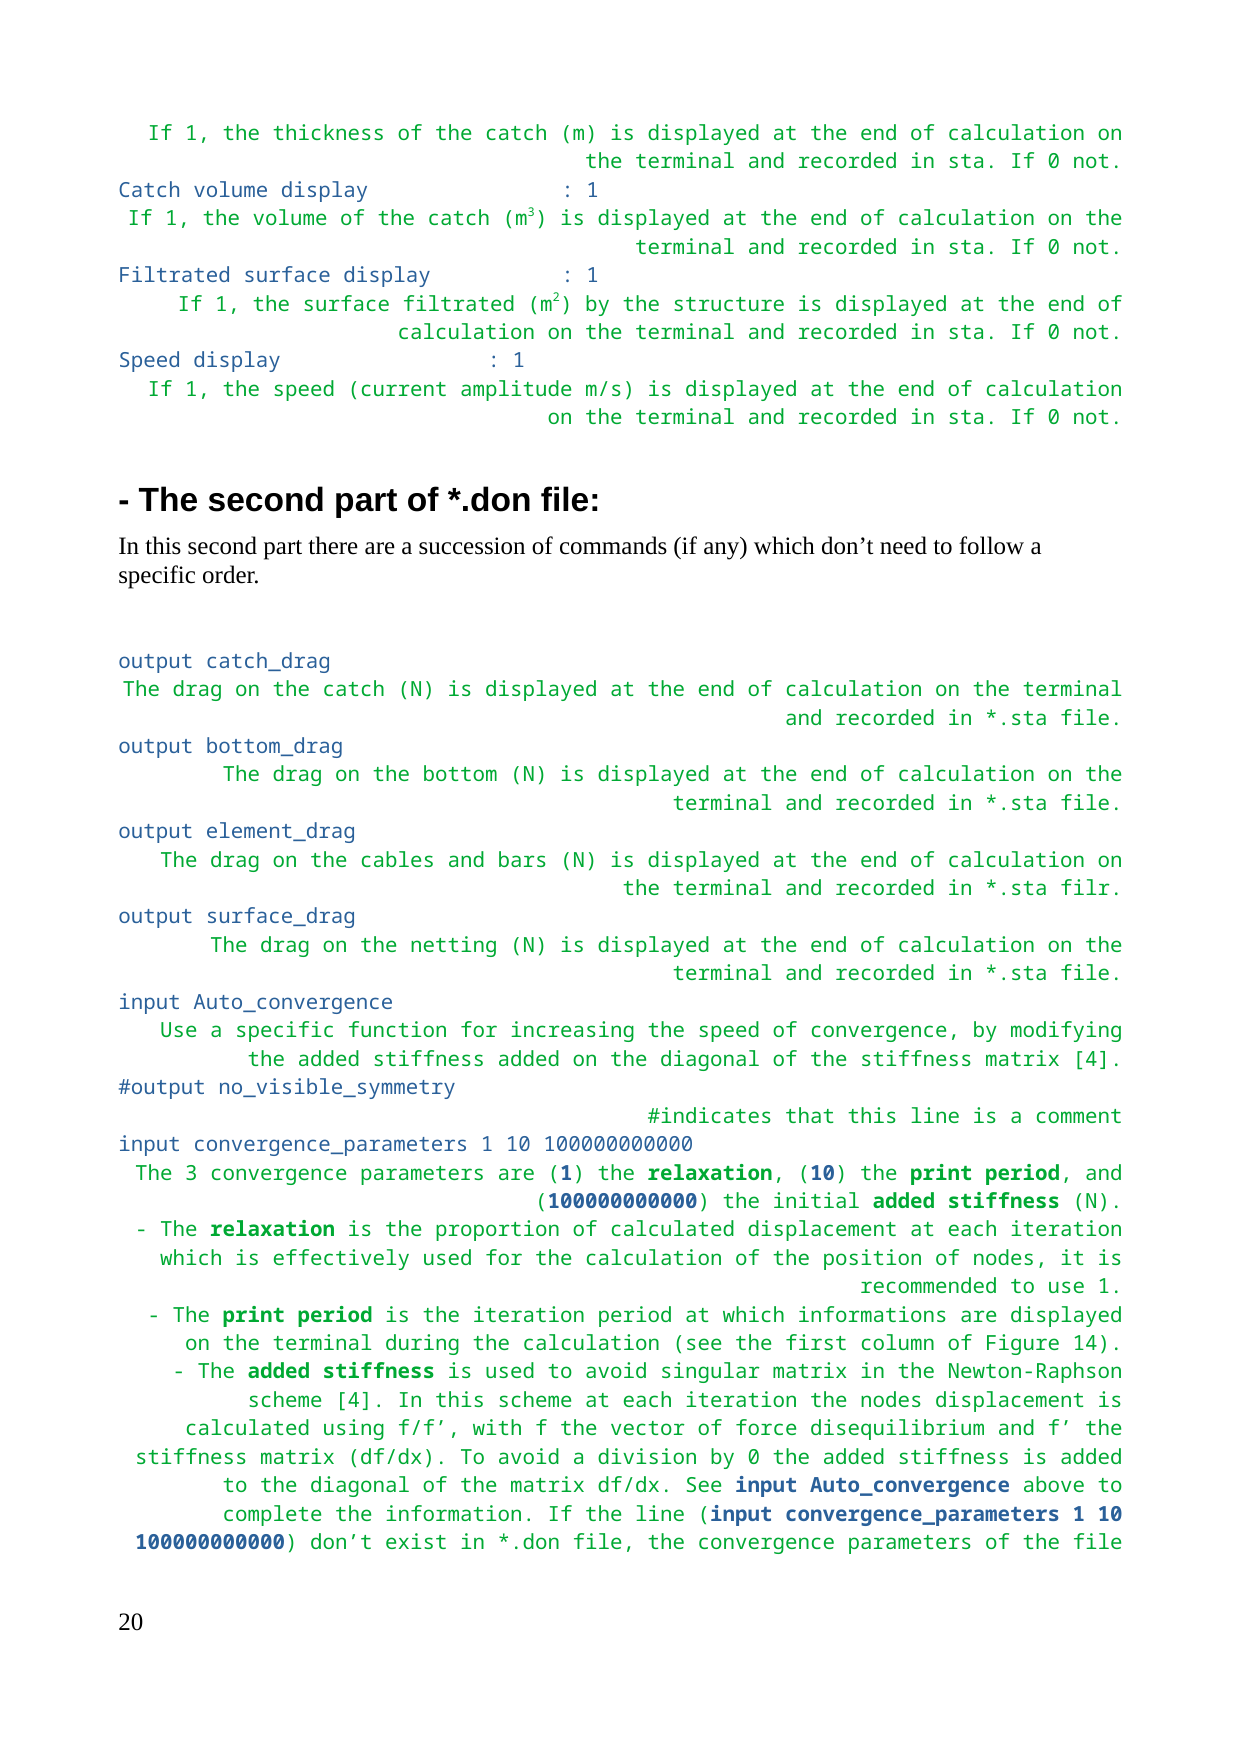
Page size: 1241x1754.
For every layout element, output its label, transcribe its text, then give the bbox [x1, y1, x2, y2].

text Catch volume display : 1 [118, 175, 1122, 203]
text - The relaxation is the proportion of calculated displacement at each iteration which is effectively used for the calculation of the position of nodes, it is recommended to use 1. [118, 1214, 1122, 1300]
text The drag on the bottom (N) is displayed at the end of calculation on the terminal and recorded in *.sta file. [118, 759, 1122, 816]
text input convergence_parameters 1 10 100000000000 [118, 1129, 1122, 1158]
text The drag on the netting (N) is displayed at the end of calculation on the terminal and recorded in *.sta file. [118, 930, 1122, 987]
text input Auto_convergence [118, 987, 1122, 1015]
text If 1, the speed (current amplitude m/s) is displayed at the end of calculation on the terminal and recorded in sta. If 0 not. [118, 374, 1122, 431]
text output bottom_drag [118, 731, 1122, 759]
text The drag on the cables and bars (N) is displayed at the end of calculation on the terminal and recorded in *.sta filr. [118, 845, 1122, 902]
text - The added stiffness is used to avoid singular matrix in the Newton-Raphson scheme [4]. In this scheme at each iteration the nodes displacement is calculated using f/f’, with f the vector of force disequilibrium and f’ the stiffness matrix (df/dx). To avoid a division by 0 the added stiffness is added to the diagonal of the matrix df/dx. See input Auto_convergence above to complete the information. If the line (input convergence_parameters 1 10 100000000000) don’t exist in *.don file, the convergence parameters of the file [118, 1357, 1122, 1556]
text The drag on the catch (N) is displayed at the end of calculation on the terminal and recorded in *.sta file. [118, 674, 1122, 731]
text Filtrated surface display : 1 [118, 260, 1122, 289]
subtitle - The second part of *.don file: [118, 480, 1122, 519]
text In this second part there are a succession of commands (if any) which don’t need to follow a specific order. [118, 531, 1122, 589]
text Speed display : 1 [118, 346, 1122, 374]
text output element_drag [118, 816, 1122, 845]
text output surface_drag [118, 902, 1122, 930]
text Use a specific function for increasing the speed of convergence, by modifying the added stiffness added on the diagonal of the stiffness matrix [4]. [118, 1015, 1122, 1072]
text If 1, the volume of the catch (m3) is displayed at the end of calculation on the terminal and recorded in sta. If 0 not. [118, 203, 1122, 260]
text output catch_drag [118, 646, 1122, 674]
text If 1, the surface filtrated (m2) by the structure is displayed at the end of calculation on the terminal and recorded in sta. If 0 not. [118, 289, 1122, 346]
text #output no_visible_symmetry [118, 1072, 1122, 1101]
text The 3 convergence parameters are (1) the relaxation, (10) the print period, and (100000000000) the initial added stiffness (N). [118, 1158, 1122, 1214]
text If 1, the thickness of the catch (m) is displayed at the end of calculation on the terminal and recorded in sta. If 0 not. [118, 118, 1122, 175]
text #indicates that this line is a comment [118, 1101, 1122, 1129]
text - The print period is the iteration period at which informations are displayed on the terminal during the calculation (see the first column of Figure 14). [118, 1300, 1122, 1357]
